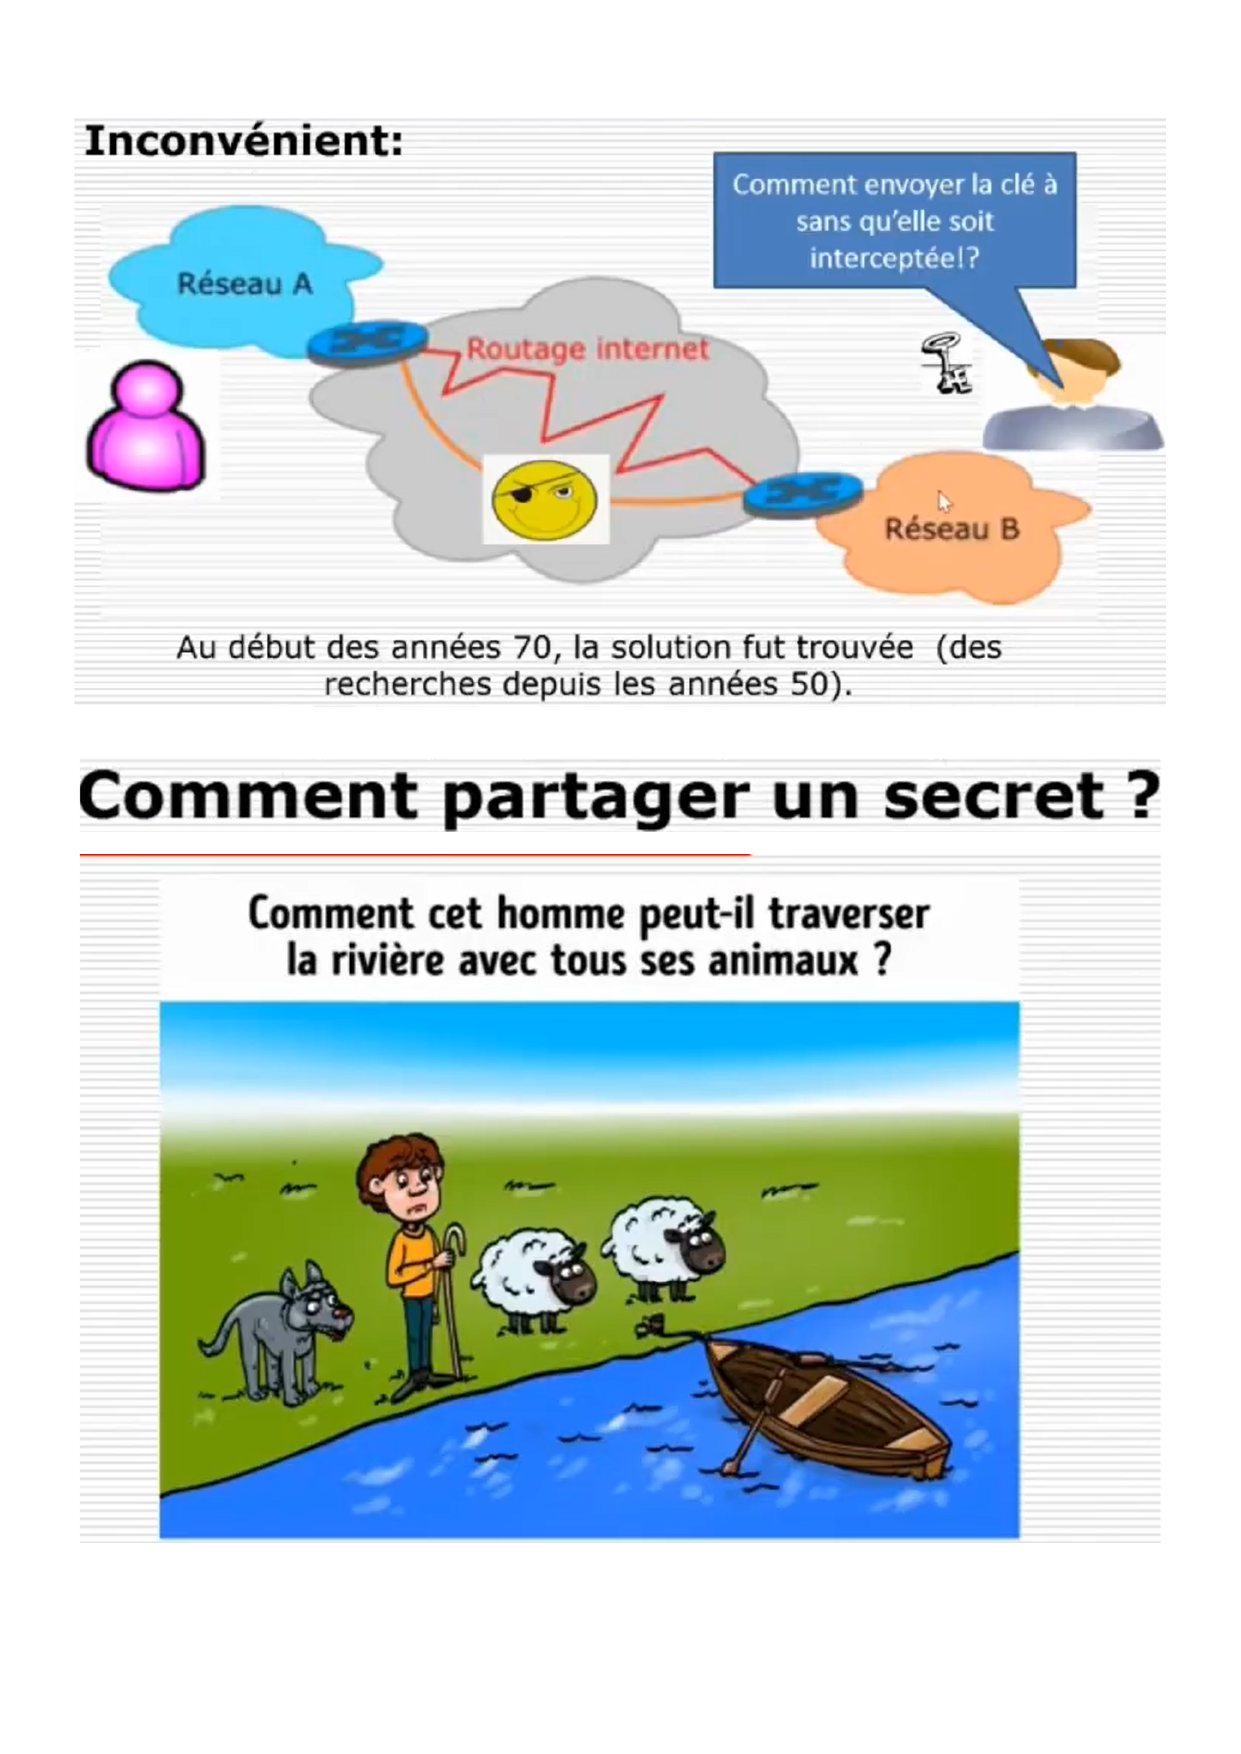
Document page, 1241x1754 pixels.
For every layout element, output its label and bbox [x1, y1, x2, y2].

picture [79, 758, 1161, 1543]
picture [74, 118, 1166, 707]
